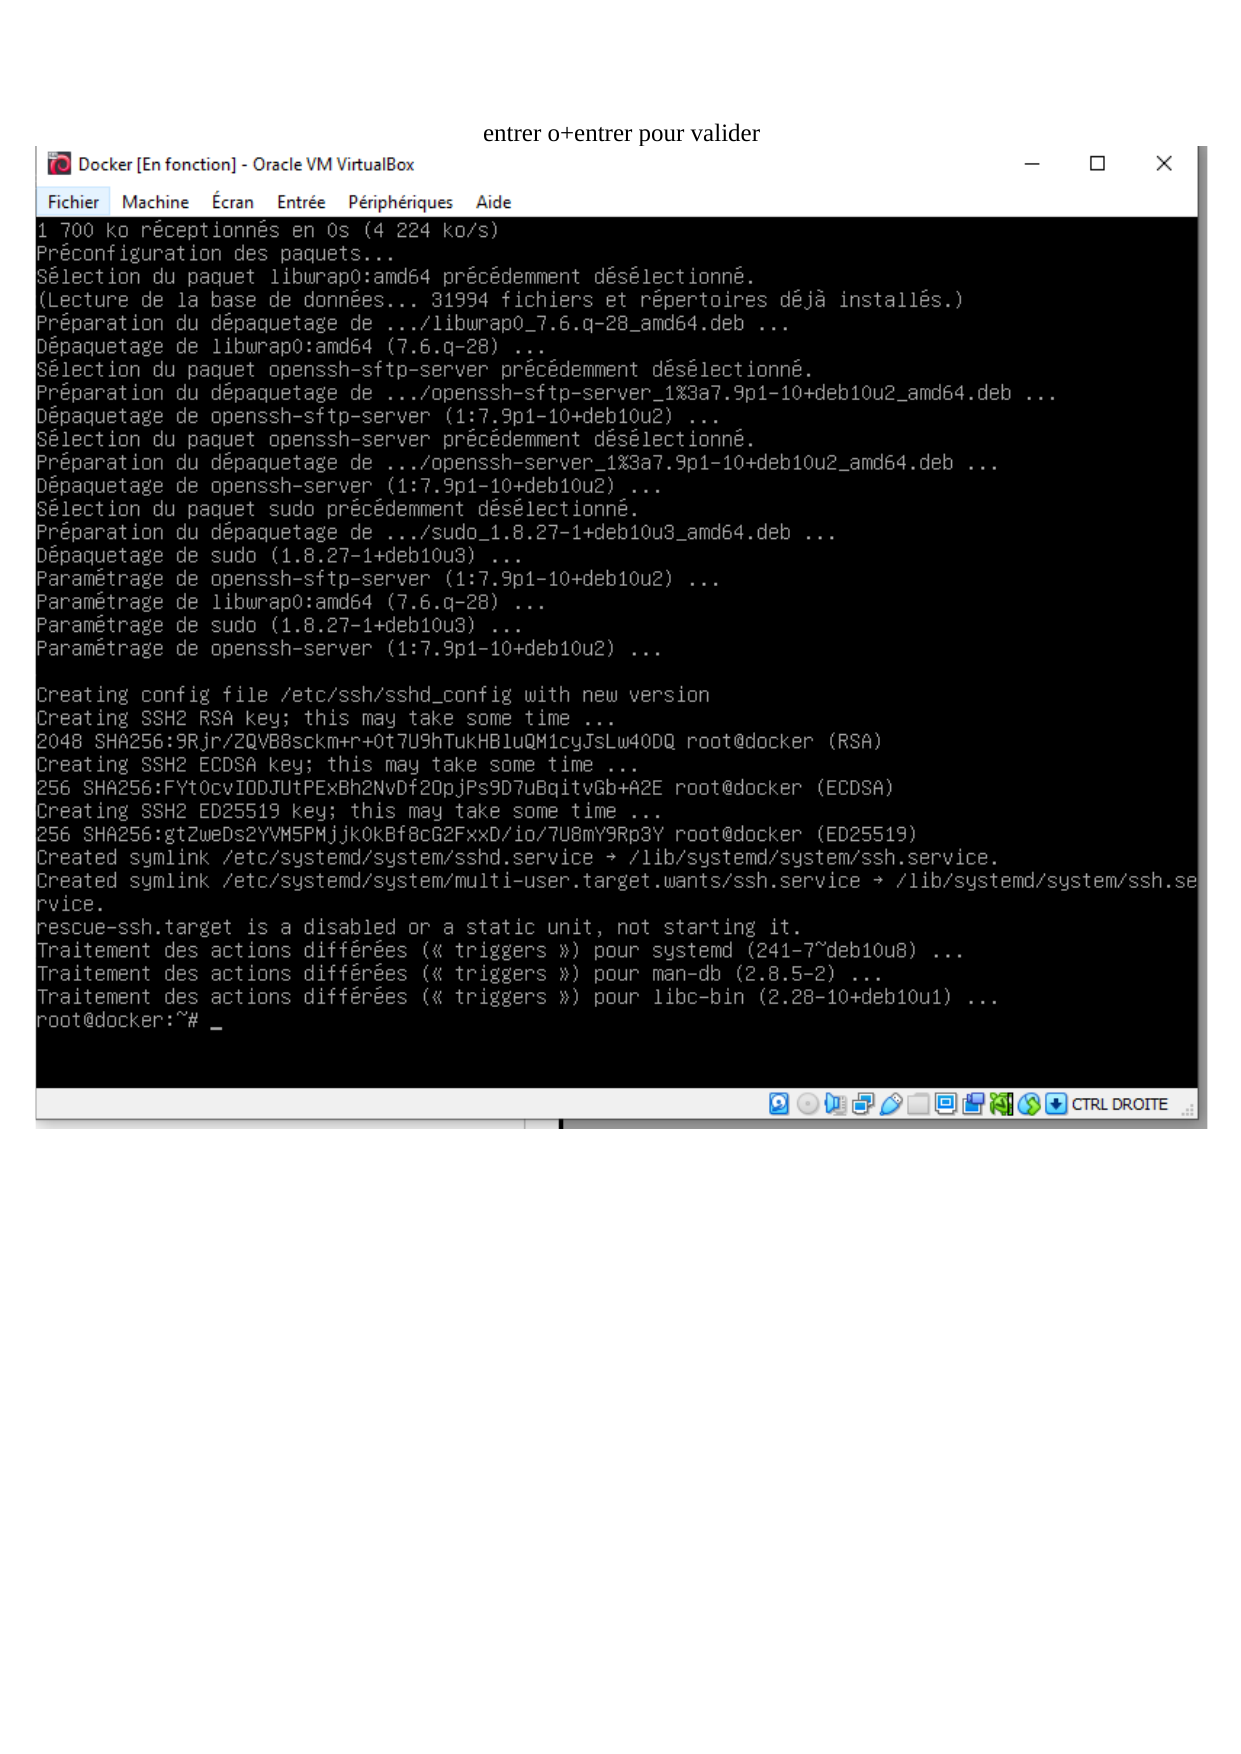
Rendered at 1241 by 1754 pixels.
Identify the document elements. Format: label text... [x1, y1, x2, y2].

picture [35, 146, 1208, 1129]
text entrer o+entrer pour valider [36, 118, 1207, 146]
